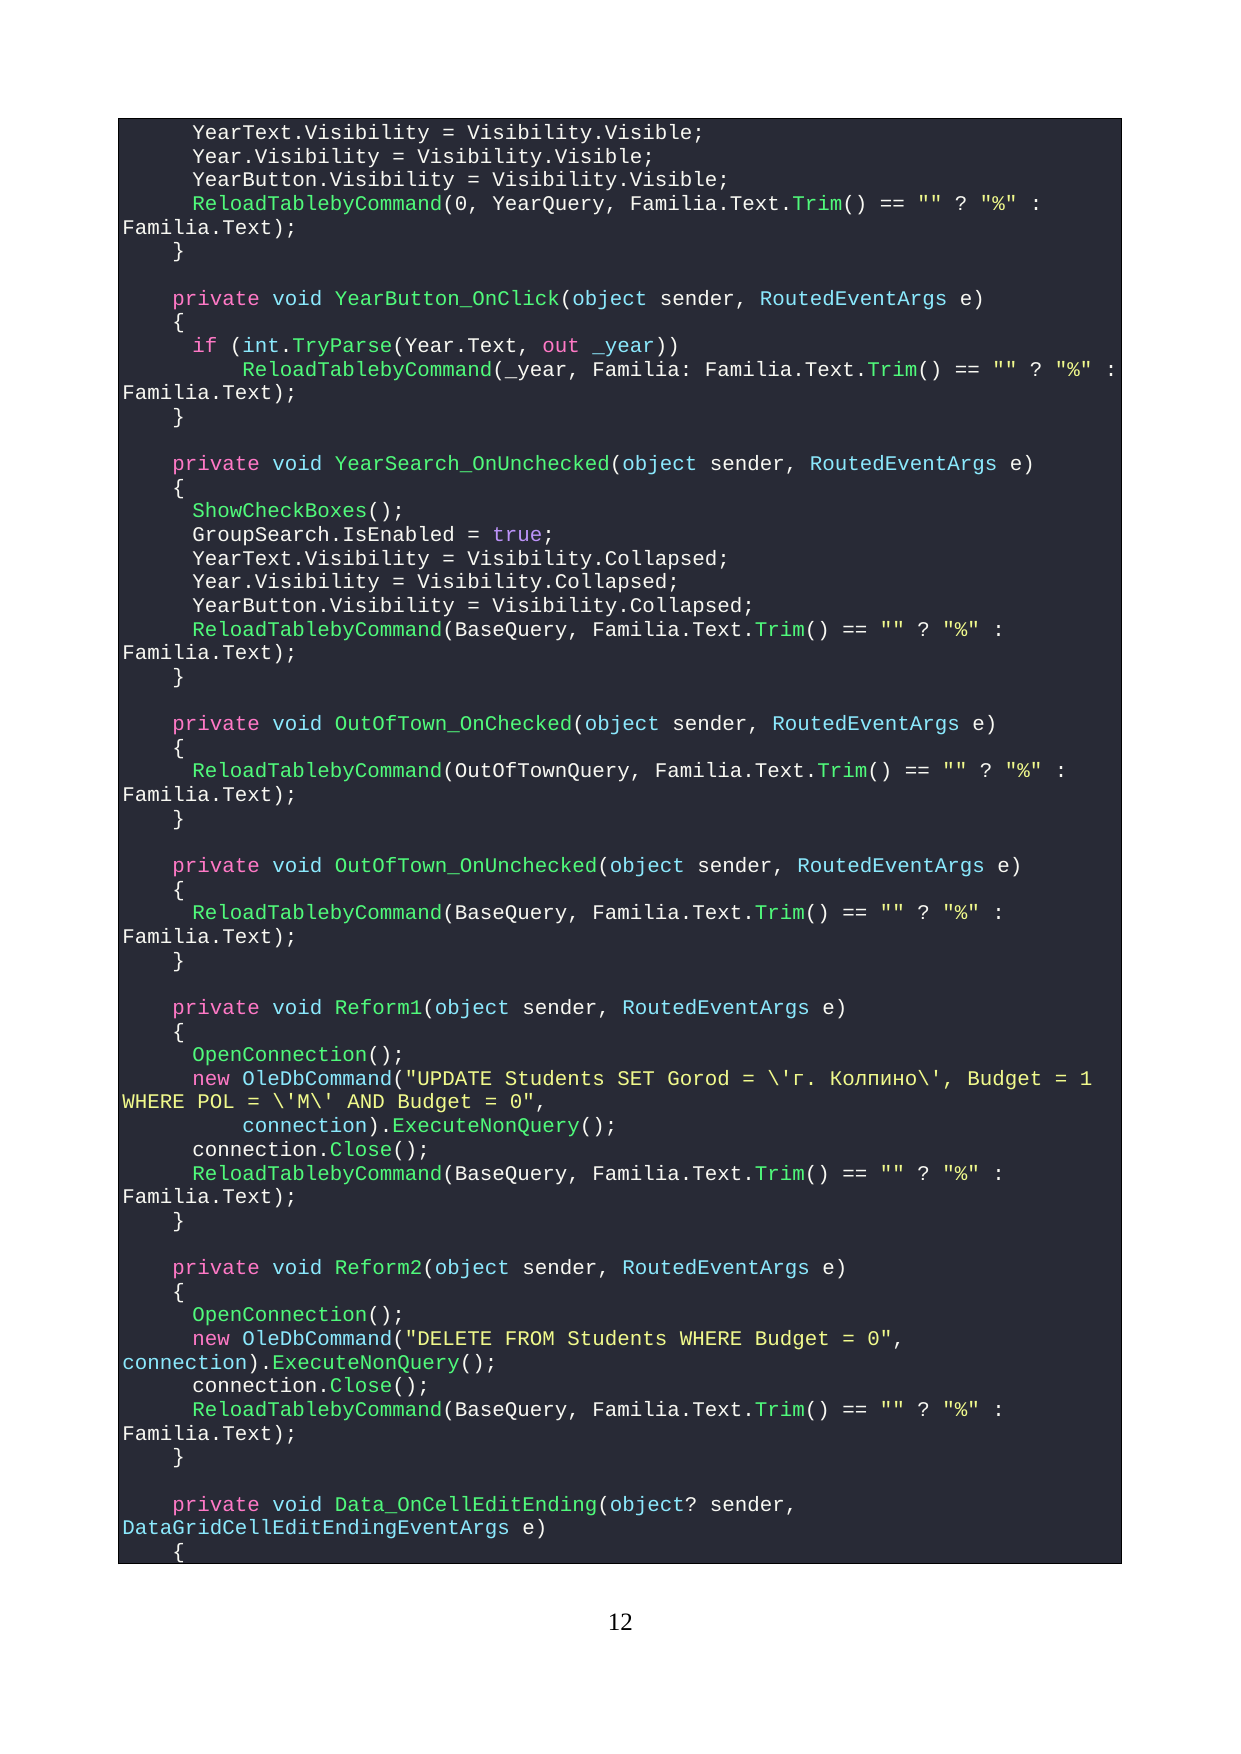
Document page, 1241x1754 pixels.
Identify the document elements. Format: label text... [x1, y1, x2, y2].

text ShowCheckBoxes(); [119, 496, 1121, 520]
text connection.Close(); [119, 1135, 1121, 1158]
text private void Reform1(object sender, RoutedEventArgs e) [119, 993, 1121, 1017]
text } [119, 804, 1121, 827]
text } [119, 402, 1121, 426]
text ReloadTablebyCommand(BaseQuery, Familia.Text.Trim() == "" ? "%" : Familia.Text); [119, 1395, 1121, 1442]
text YearButton.Visibility = Visibility.Collapsed; [119, 591, 1121, 615]
text Year.Visibility = Visibility.Visible; [119, 142, 1121, 165]
text new OleDbCommand("UPDATE Students SET Gorod = \'г. Колпино\', Budget = 1 WHERE POL = \'М\' AND Budget = 0", [119, 1064, 1121, 1111]
text { [119, 733, 1121, 757]
text ReloadTablebyCommand(_year, Familia: Familia.Text.Trim() == "" ? "%" : Familia.Text); [119, 354, 1121, 402]
text private void OutOfTown_OnUnchecked(object sender, RoutedEventArgs e) [119, 851, 1121, 875]
text OpenConnection(); [119, 1300, 1121, 1324]
text GroupSearch.IsEnabled = true; [119, 520, 1121, 544]
text } [119, 662, 1121, 686]
text { [119, 1537, 1121, 1563]
text { [119, 473, 1121, 496]
text } [119, 1442, 1121, 1466]
text private void YearSearch_OnUnchecked(object sender, RoutedEventArgs e) [119, 449, 1121, 473]
text { [119, 1277, 1121, 1300]
text } [119, 1206, 1121, 1229]
text connection.Close(); [119, 1371, 1121, 1395]
text Year.Visibility = Visibility.Collapsed; [119, 567, 1121, 591]
text YearButton.Visibility = Visibility.Visible; [119, 165, 1121, 189]
text ReloadTablebyCommand(BaseQuery, Familia.Text.Trim() == "" ? "%" : Familia.Text); [119, 898, 1121, 946]
text ReloadTablebyCommand(OutOfTownQuery, Familia.Text.Trim() == "" ? "%" : Familia.Text); [119, 757, 1121, 804]
text private void OutOfTown_OnChecked(object sender, RoutedEventArgs e) [119, 709, 1121, 733]
text { [119, 875, 1121, 898]
text ReloadTablebyCommand(0, YearQuery, Familia.Text.Trim() == "" ? "%" : Familia.Text); [119, 189, 1121, 236]
text connection).ExecuteNonQuery(); [119, 1111, 1121, 1135]
text } [119, 946, 1121, 969]
text ReloadTablebyCommand(BaseQuery, Familia.Text.Trim() == "" ? "%" : Familia.Text); [119, 615, 1121, 662]
text if (int.TryParse(Year.Text, out _year)) [119, 331, 1121, 354]
text OpenConnection(); [119, 1040, 1121, 1064]
text { [119, 307, 1121, 331]
text private void Data_OnCellEditEnding(object? sender, DataGridCellEditEndingEventArgs e) [119, 1489, 1121, 1537]
text } [119, 236, 1121, 260]
text private void YearButton_OnClick(object sender, RoutedEventArgs e) [119, 284, 1121, 307]
text new OleDbCommand("DELETE FROM Students WHERE Budget = 0", connection).ExecuteNonQuery(); [119, 1324, 1121, 1371]
text private void Reform2(object sender, RoutedEventArgs e) [119, 1253, 1121, 1277]
text YearText.Visibility = Visibility.Collapsed; [119, 544, 1121, 567]
text YearText.Visibility = Visibility.Visible; [119, 119, 1121, 142]
text { [119, 1017, 1121, 1040]
text ReloadTablebyCommand(BaseQuery, Familia.Text.Trim() == "" ? "%" : Familia.Text); [119, 1158, 1121, 1206]
